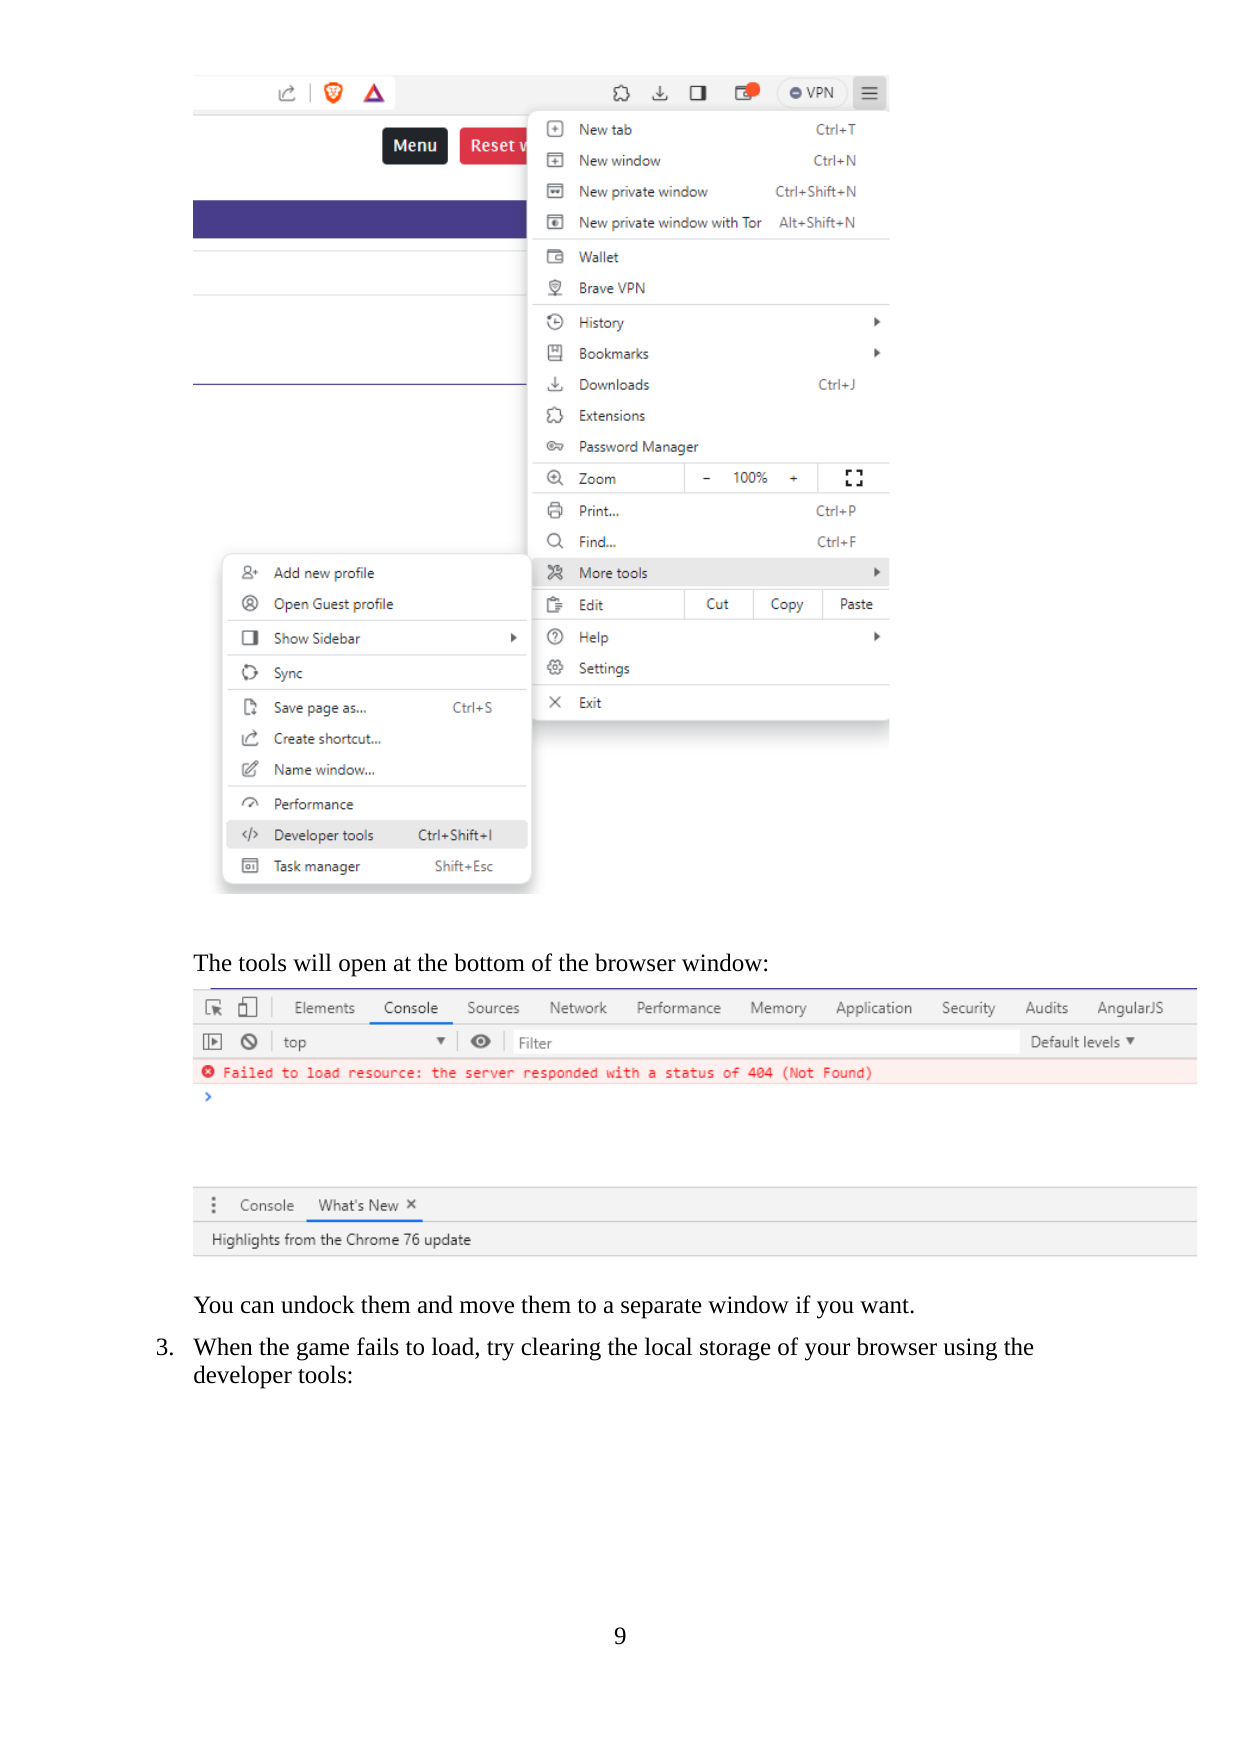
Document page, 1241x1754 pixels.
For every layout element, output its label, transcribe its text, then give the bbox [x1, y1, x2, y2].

list When the game fails to load, try clearing the local storage of your browser using the developer tools: [156, 1332, 1122, 1389]
text The tools will open at the bottom of the browser window: [193, 948, 1122, 976]
text You can undock them and move them to a separate window if you want. [193, 1290, 1122, 1319]
